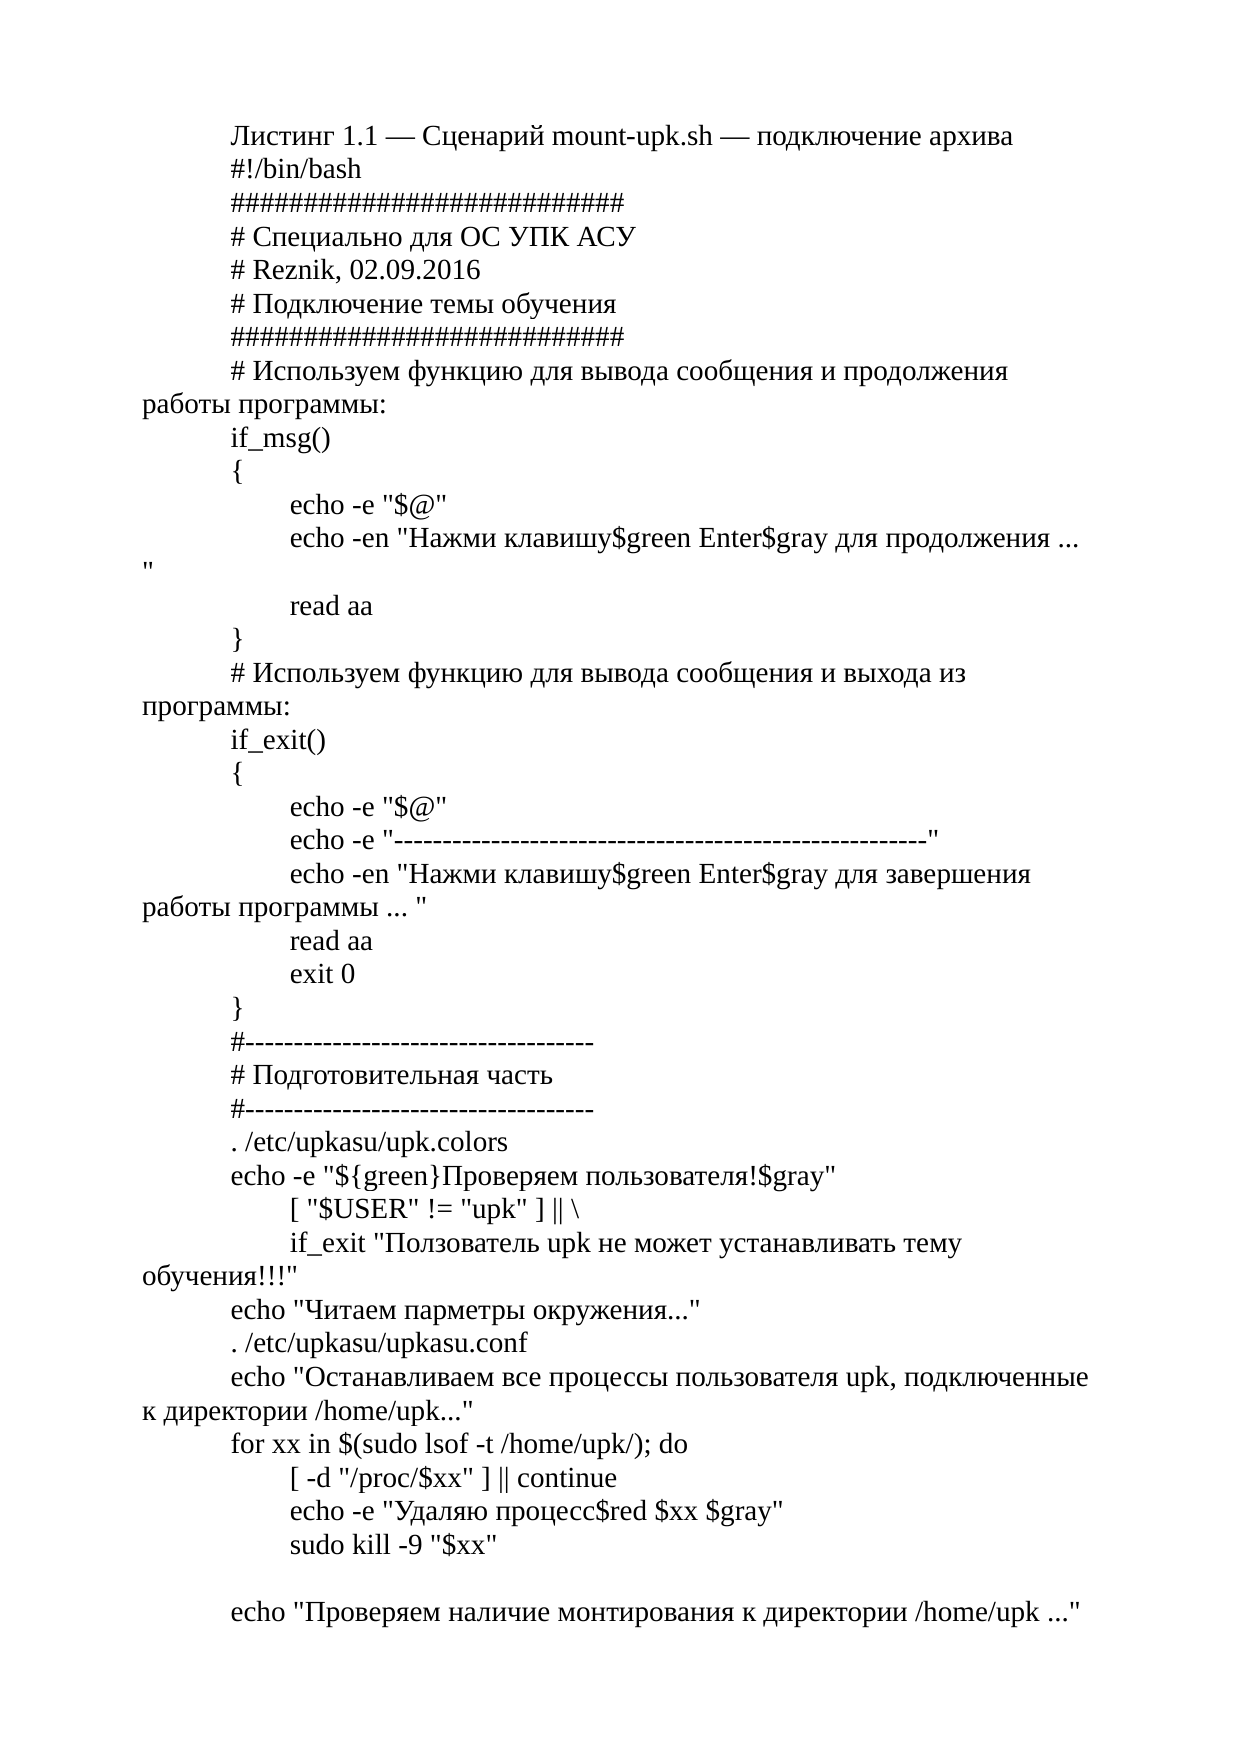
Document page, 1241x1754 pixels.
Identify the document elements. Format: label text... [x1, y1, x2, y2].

text echo -e "Удаляю процесс$red $xx $gray" [142, 1493, 1098, 1527]
text # Подготовительная часть [142, 1057, 1098, 1091]
text . /etc/upkasu/upk.colors [142, 1124, 1098, 1158]
text echo -en "Нажми клавишу$green Enter$gray для завершения работы программы ... " [142, 856, 1098, 923]
text exit 0 [142, 957, 1098, 990]
text echo -e "-------------------------------------------------------" [142, 822, 1098, 856]
text echo "Читаем парметры окружения..." [142, 1292, 1098, 1326]
text # Reznik, 02.09.2016 [142, 252, 1098, 286]
text [ "$USER" != "upk" ] || \ [142, 1191, 1098, 1225]
text # Специально для ОС УПК АСУ [142, 219, 1098, 252]
text if_exit "Ползователь upk не может устанавливать тему обучения!!!" [142, 1225, 1098, 1292]
text #------------------------------------ [142, 1091, 1098, 1124]
text # Используем функцию для вывода сообщения и выхода из программы: [142, 655, 1098, 722]
text read aa [142, 588, 1098, 621]
text [ -d "/proc/$xx" ] || continue [142, 1460, 1098, 1493]
text for xx in $(sudo lsof -t /home/upk/); do [142, 1426, 1098, 1460]
text echo -e "${green}Проверяем пользователя!$gray" [142, 1158, 1098, 1191]
text echo -en "Нажми клавишу$green Enter$gray для продолжения ... " [142, 521, 1098, 588]
text echo -e "$@" [142, 487, 1098, 521]
text { [142, 755, 1098, 789]
text # Подключение темы обучения [142, 286, 1098, 319]
text } [142, 621, 1098, 655]
text echo "Проверяем наличие монтирования к директории /home/upk ..." [142, 1594, 1098, 1627]
text read aa [142, 923, 1098, 957]
text } [142, 990, 1098, 1024]
text sudo kill -9 "$xx" [142, 1527, 1098, 1560]
text #!/bin/bash [142, 152, 1098, 185]
text ########################### [142, 185, 1098, 219]
text if_exit() [142, 722, 1098, 755]
text echo "Останавливаем все процессы пользователя upk, подключенные к директории /home/upk..." [142, 1359, 1098, 1426]
text { [142, 453, 1098, 487]
text Листинг 1.1 — Сценарий mount-upk.sh — подключение архива [142, 118, 1098, 152]
text echo -e "$@" [142, 789, 1098, 822]
text . /etc/upkasu/upkasu.conf [142, 1326, 1098, 1359]
text ########################### [142, 319, 1098, 353]
text if_msg() [142, 420, 1098, 453]
text # Используем функцию для вывода сообщения и продолжения работы программы: [142, 353, 1098, 420]
text #------------------------------------ [142, 1024, 1098, 1057]
